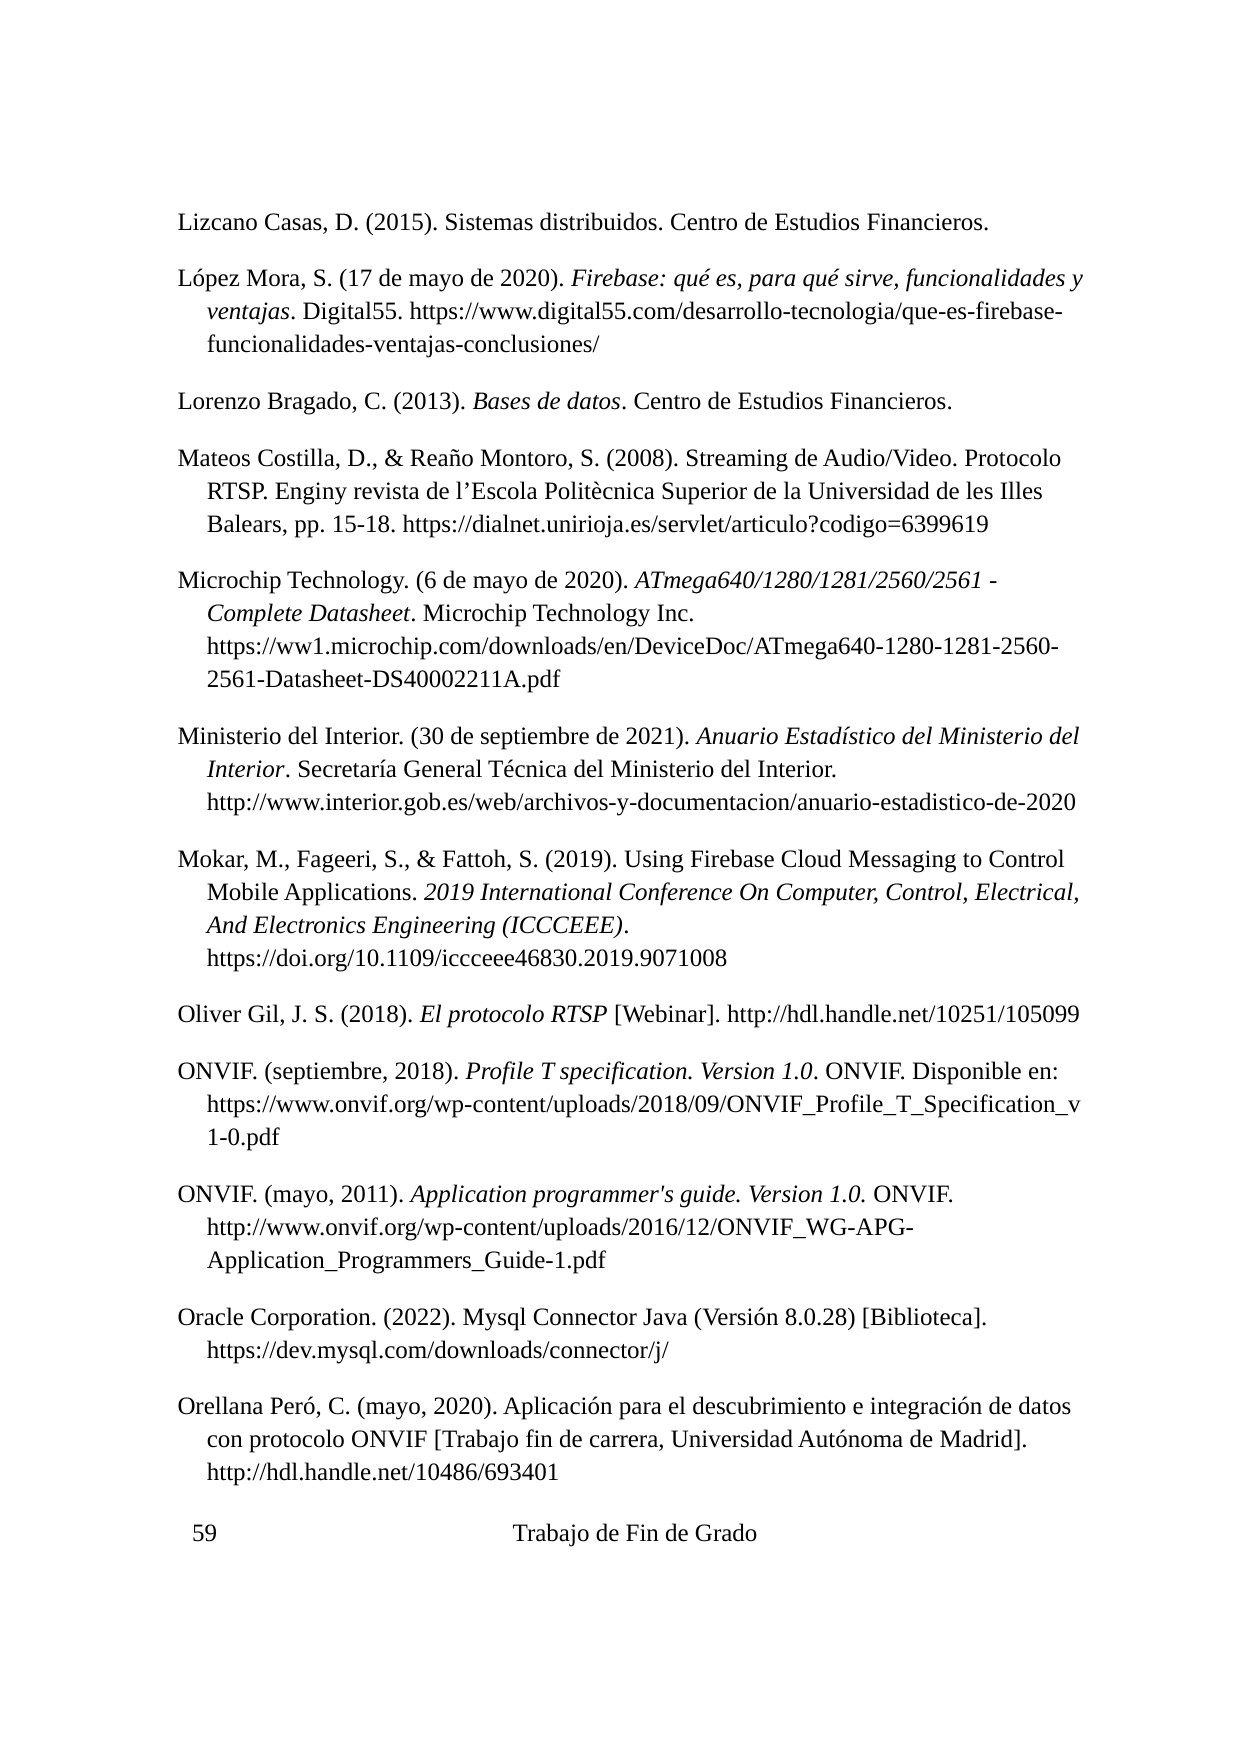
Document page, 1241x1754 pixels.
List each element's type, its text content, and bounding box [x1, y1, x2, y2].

text Lorenzo Bragado, C. (2013). Bases de datos. Centro de Estudios Financieros. [177, 386, 1092, 415]
text Microchip Technology. (6 de mayo de 2020). ATmega640/1280/1281/2560/2561 - Complete Datasheet. Microchip Technology Inc. https://ww1.microchip.com/downloads/en/DeviceDoc/ATmega640-1280-1281-2560-2561-Datasheet-DS40002211A.pdf [177, 565, 1092, 693]
text Oliver Gil, J. S. (2018). El protocolo RTSP [Webinar]. http://hdl.handle.net/10251/105099 [177, 999, 1092, 1028]
text Orellana Peró, C. (mayo, 2020). Aplicación para el descubrimiento e integración de datos con protocolo ONVIF [Trabajo fin de carrera, Universidad Autónoma de Madrid]. http://hdl.handle.net/10486/693401 [177, 1391, 1092, 1486]
text Ministerio del Interior. (30 de septiembre de 2021). Anuario Estadístico del Ministerio del Interior. Secretaría General Técnica del Ministerio del Interior. http://www.interior.gob.es/web/archivos-y-documentacion/anuario-estadistico-de-2020 [177, 721, 1092, 816]
text ONVIF. (mayo, 2011). Application programmer's guide. Version 1.0. ONVIF. http://www.onvif.org/wp-content/uploads/2016/12/ONVIF_WG-APG-Application_Programmers_Guide-1.pdf [177, 1179, 1092, 1274]
text Mateos Costilla, D., & Reaño Montoro, S. (2008). Streaming de Audio/Video. Protocolo RTSP. Enginy revista de l’Escola Politècnica Superior de la Universidad de les Illes Balears, pp. 15-18. https://dialnet.unirioja.es/servlet/articulo?codigo=6399619 [177, 443, 1092, 537]
text ONVIF. (septiembre, 2018). Profile T specification. Version 1.0. ONVIF. Disponible en: https://www.onvif.org/wp-content/uploads/2018/09/ONVIF_Profile_T_Specification_v1-0.pdf [177, 1056, 1092, 1151]
text Oracle Corporation. (2022). Mysql Connector Java (Versión 8.0.28) [Biblioteca]. https://dev.mysql.com/downloads/connector/j/ [177, 1302, 1092, 1363]
text Lizcano Casas, D. (2015). Sistemas distribuidos. Centro de Estudios Financieros. [177, 207, 1092, 235]
text Mokar, M., Fageeri, S., & Fattoh, S. (2019). Using Firebase Cloud Messaging to Control Mobile Applications. 2019 International Conference On Computer, Control, Electrical, And Electronics Engineering (ICCCEEE). https://doi.org/10.1109/iccceee46830.2019.9071008 [177, 844, 1092, 972]
text López Mora, S. (17 de mayo de 2020). Firebase: qué es, para qué sirve, funcionalidades y ventajas. Digital55. https://www.digital55.com/desarrollo-tecnologia/que-es-firebase-funcionalidades-ventajas-conclusiones/ [177, 263, 1092, 358]
